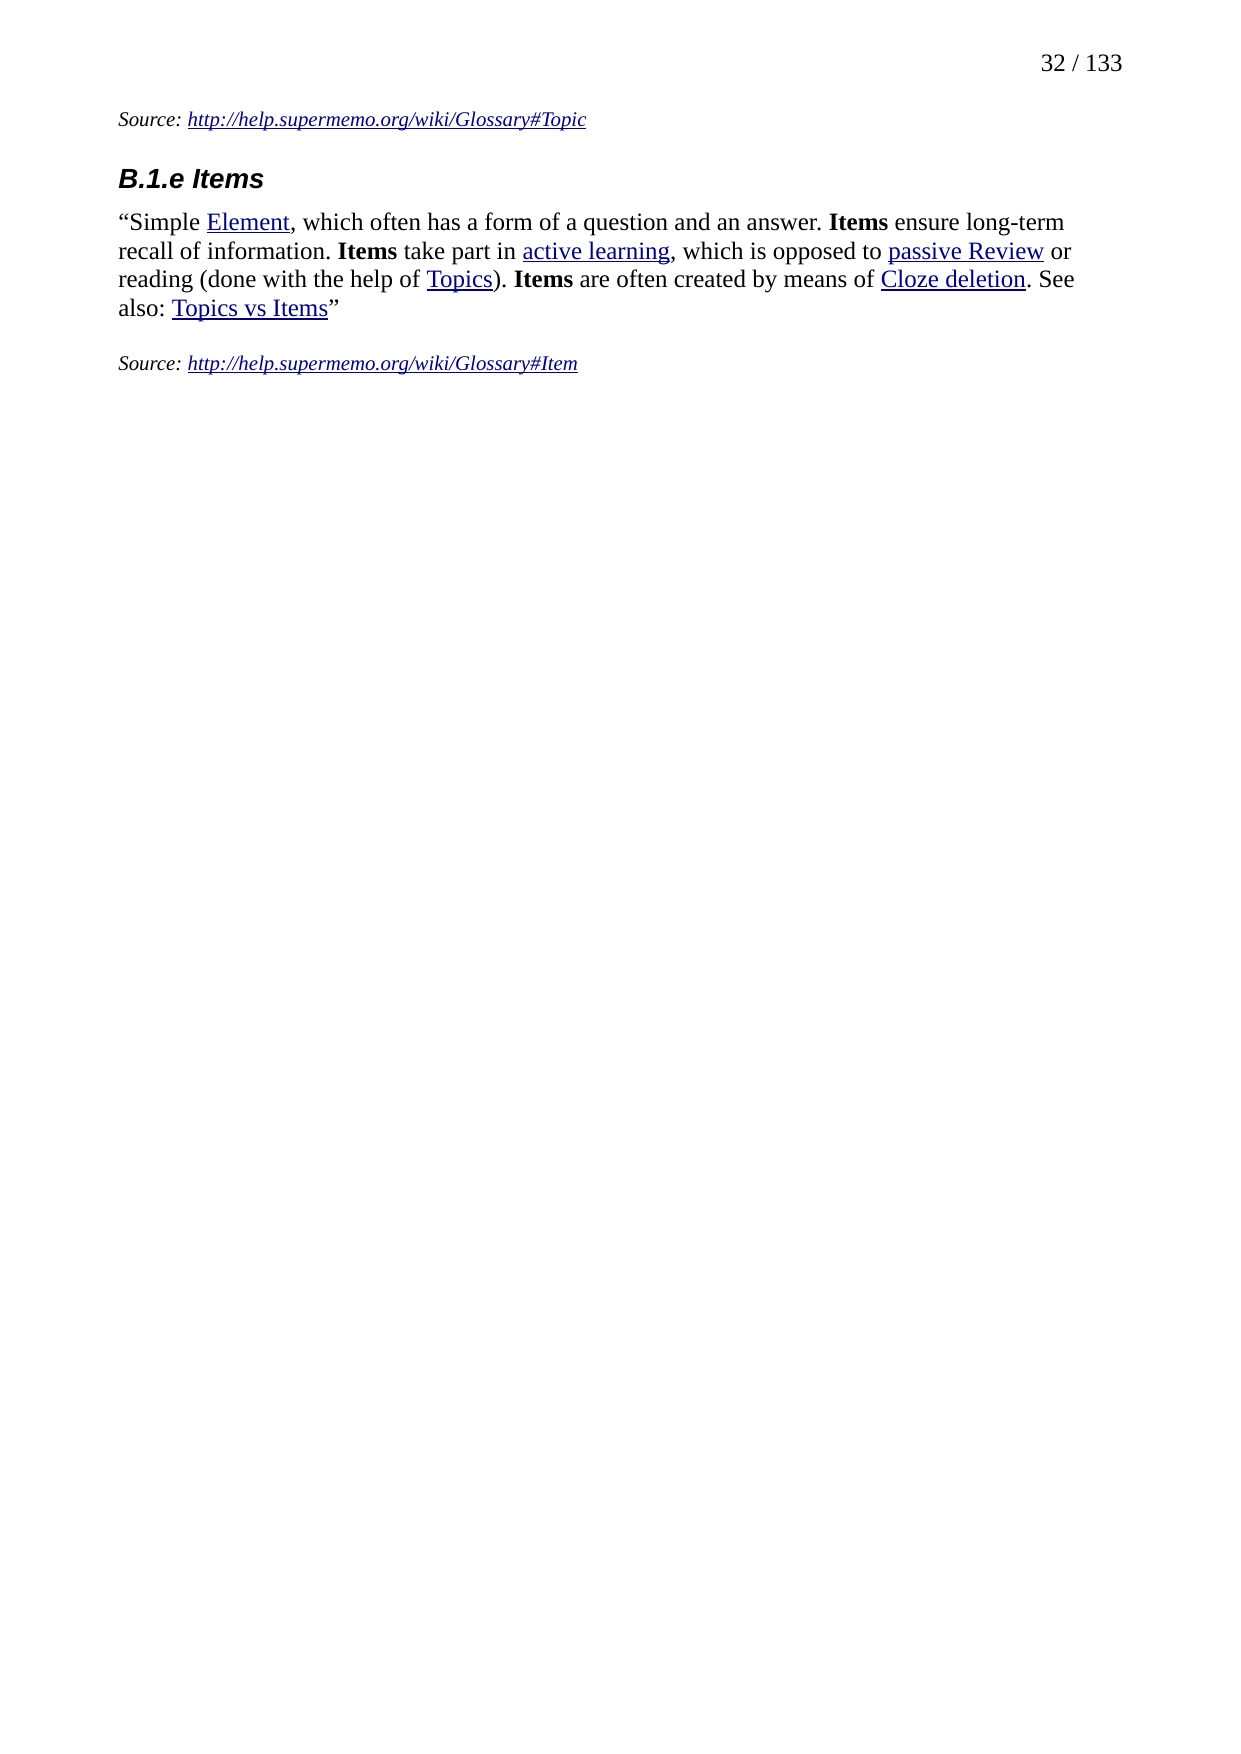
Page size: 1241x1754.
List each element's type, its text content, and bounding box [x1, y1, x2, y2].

text Source: http://help.supermemo.org/wiki/Glossary#Item [118, 351, 1122, 375]
text “Simple Element, which often has a form of a question and an answer. Items ensure long-term recall of information. Items take part in active learning, which is opposed to passive Review or reading (done with the help of Topics). Items are often created by means of Cloze deletion. See also: Topics vs Items” [118, 207, 1122, 322]
subtitle Items [118, 163, 1122, 194]
text Source: http://help.supermemo.org/wiki/Glossary#Topic [118, 107, 1122, 131]
